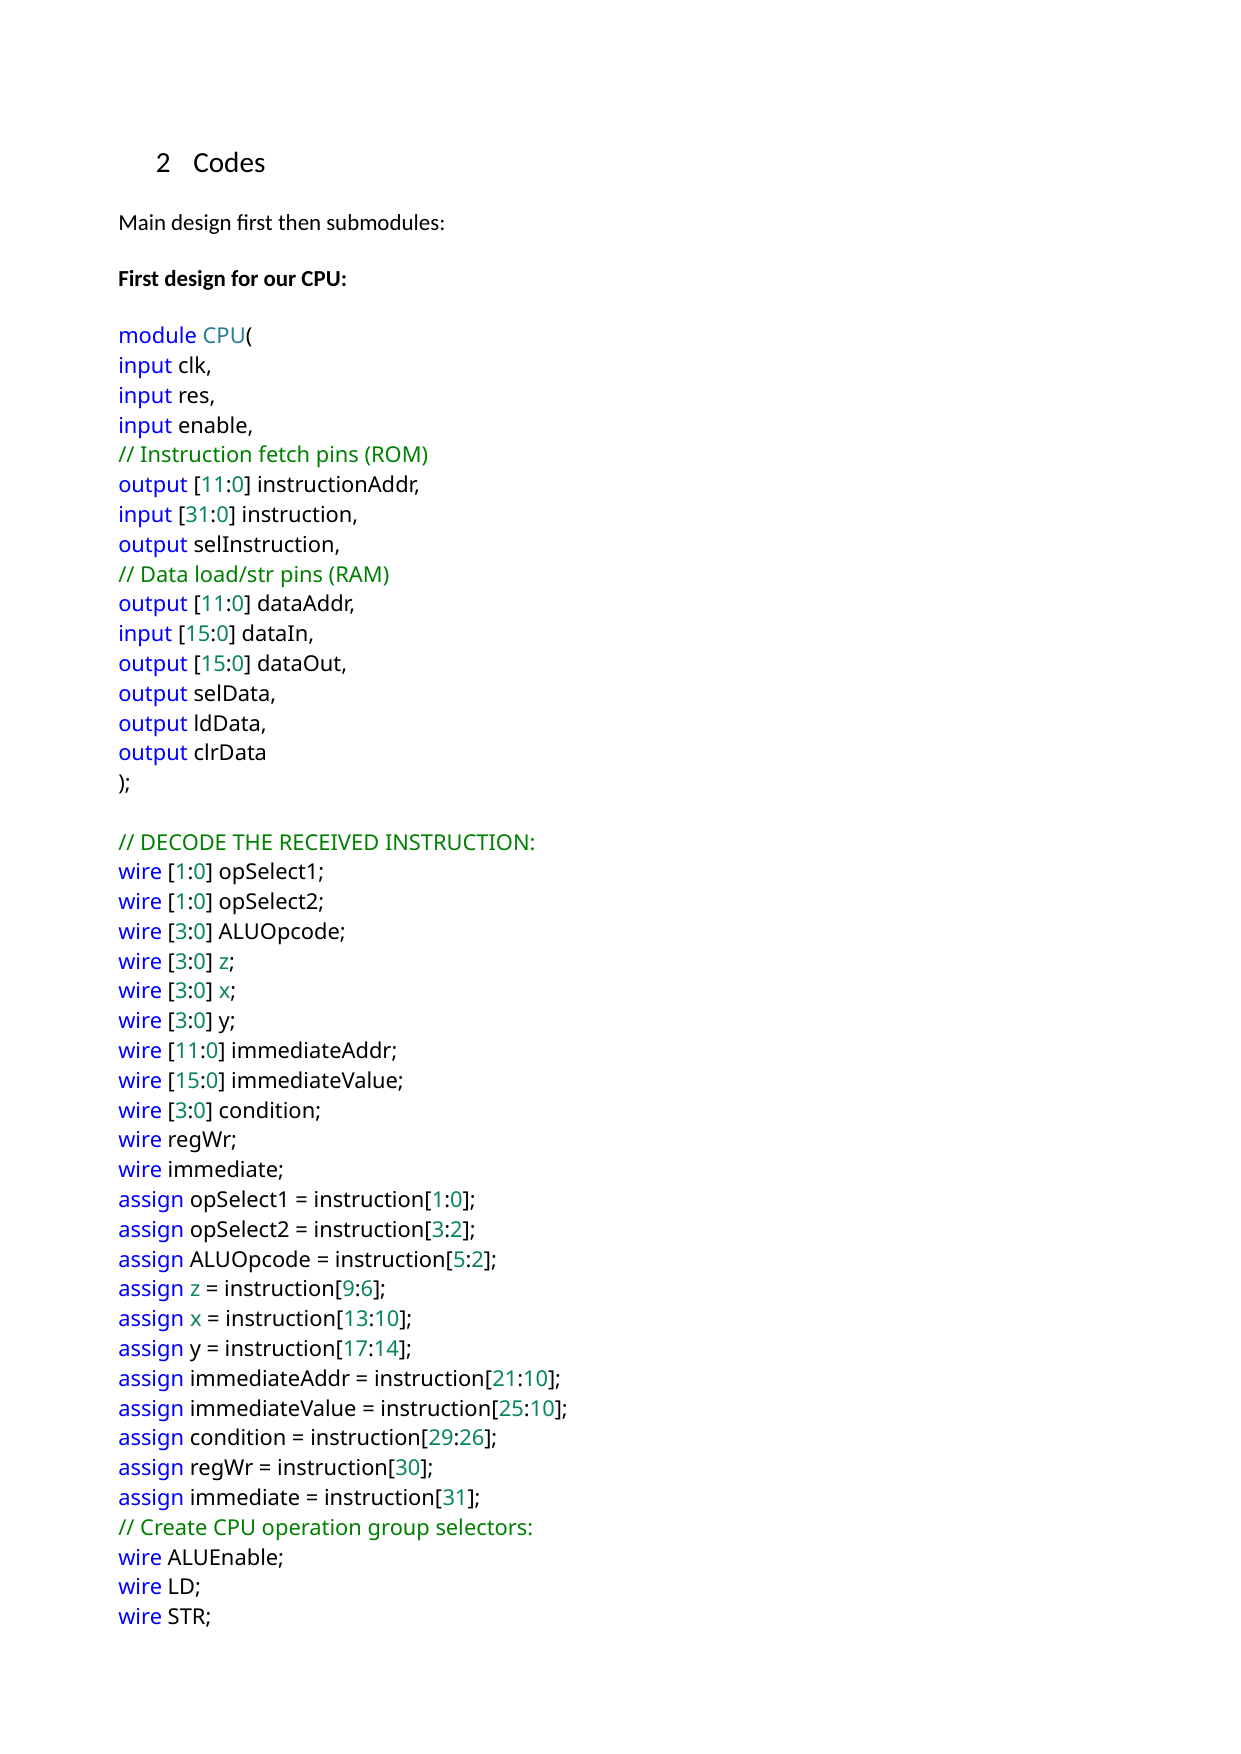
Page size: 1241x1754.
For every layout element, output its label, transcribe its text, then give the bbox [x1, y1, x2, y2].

text wire LD; [118, 1571, 1122, 1601]
text wire regWr; [118, 1124, 1122, 1154]
text input clk, [118, 350, 1122, 380]
text ); [118, 767, 1122, 797]
text // DECODE THE RECEIVED INSTRUCTION: [118, 827, 1122, 856]
text wire ALUEnable; [118, 1542, 1122, 1571]
text assign condition = instruction[29:26]; [118, 1422, 1122, 1452]
text input [15:0] dataIn, [118, 618, 1122, 648]
text assign ALUOpcode = instruction[5:2]; [118, 1244, 1122, 1273]
text assign x = instruction[13:10]; [118, 1303, 1122, 1333]
text // Instruction fetch pins (ROM) [118, 439, 1122, 469]
text input [31:0] instruction, [118, 499, 1122, 529]
text assign regWr = instruction[30]; [118, 1452, 1122, 1482]
text assign z = instruction[9:6]; [118, 1273, 1122, 1303]
text // Data load/str pins (RAM) [118, 558, 1122, 588]
text input res, [118, 380, 1122, 409]
text assign y = instruction[17:14]; [118, 1333, 1122, 1363]
text wire immediate; [118, 1154, 1122, 1184]
text wire [3:0] condition; [118, 1095, 1122, 1124]
text assign immediate = instruction[31]; [118, 1482, 1122, 1512]
text wire [15:0] immediateValue; [118, 1065, 1122, 1095]
text assign immediateValue = instruction[25:10]; [118, 1393, 1122, 1422]
text assign immediateAddr = instruction[21:10]; [118, 1363, 1122, 1393]
text wire [3:0] y; [118, 1005, 1122, 1035]
text wire [1:0] opSelect2; [118, 886, 1122, 916]
text First design for our CPU: [118, 264, 1122, 292]
text output clrData [118, 737, 1122, 767]
text wire [3:0] ALUOpcode; [118, 916, 1122, 946]
text output [11:0] dataAddr, [118, 588, 1122, 618]
text wire [1:0] opSelect1; [118, 856, 1122, 886]
text Main design first then submodules: [118, 208, 1122, 236]
text wire [3:0] x; [118, 976, 1122, 1005]
text wire [3:0] z; [118, 946, 1122, 976]
text output [11:0] instructionAddr, [118, 469, 1122, 499]
text output selData, [118, 678, 1122, 707]
text // Create CPU operation group selectors: [118, 1512, 1122, 1542]
text output selInstruction, [118, 529, 1122, 558]
text input enable, [118, 409, 1122, 439]
text wire STR; [118, 1601, 1122, 1631]
text output [15:0] dataOut, [118, 648, 1122, 678]
text assign opSelect2 = instruction[3:2]; [118, 1214, 1122, 1244]
text output ldData, [118, 707, 1122, 737]
text assign opSelect1 = instruction[1:0]; [118, 1184, 1122, 1214]
text module CPU( [118, 320, 1122, 350]
list Codes [156, 144, 1122, 180]
text wire [11:0] immediateAddr; [118, 1035, 1122, 1065]
